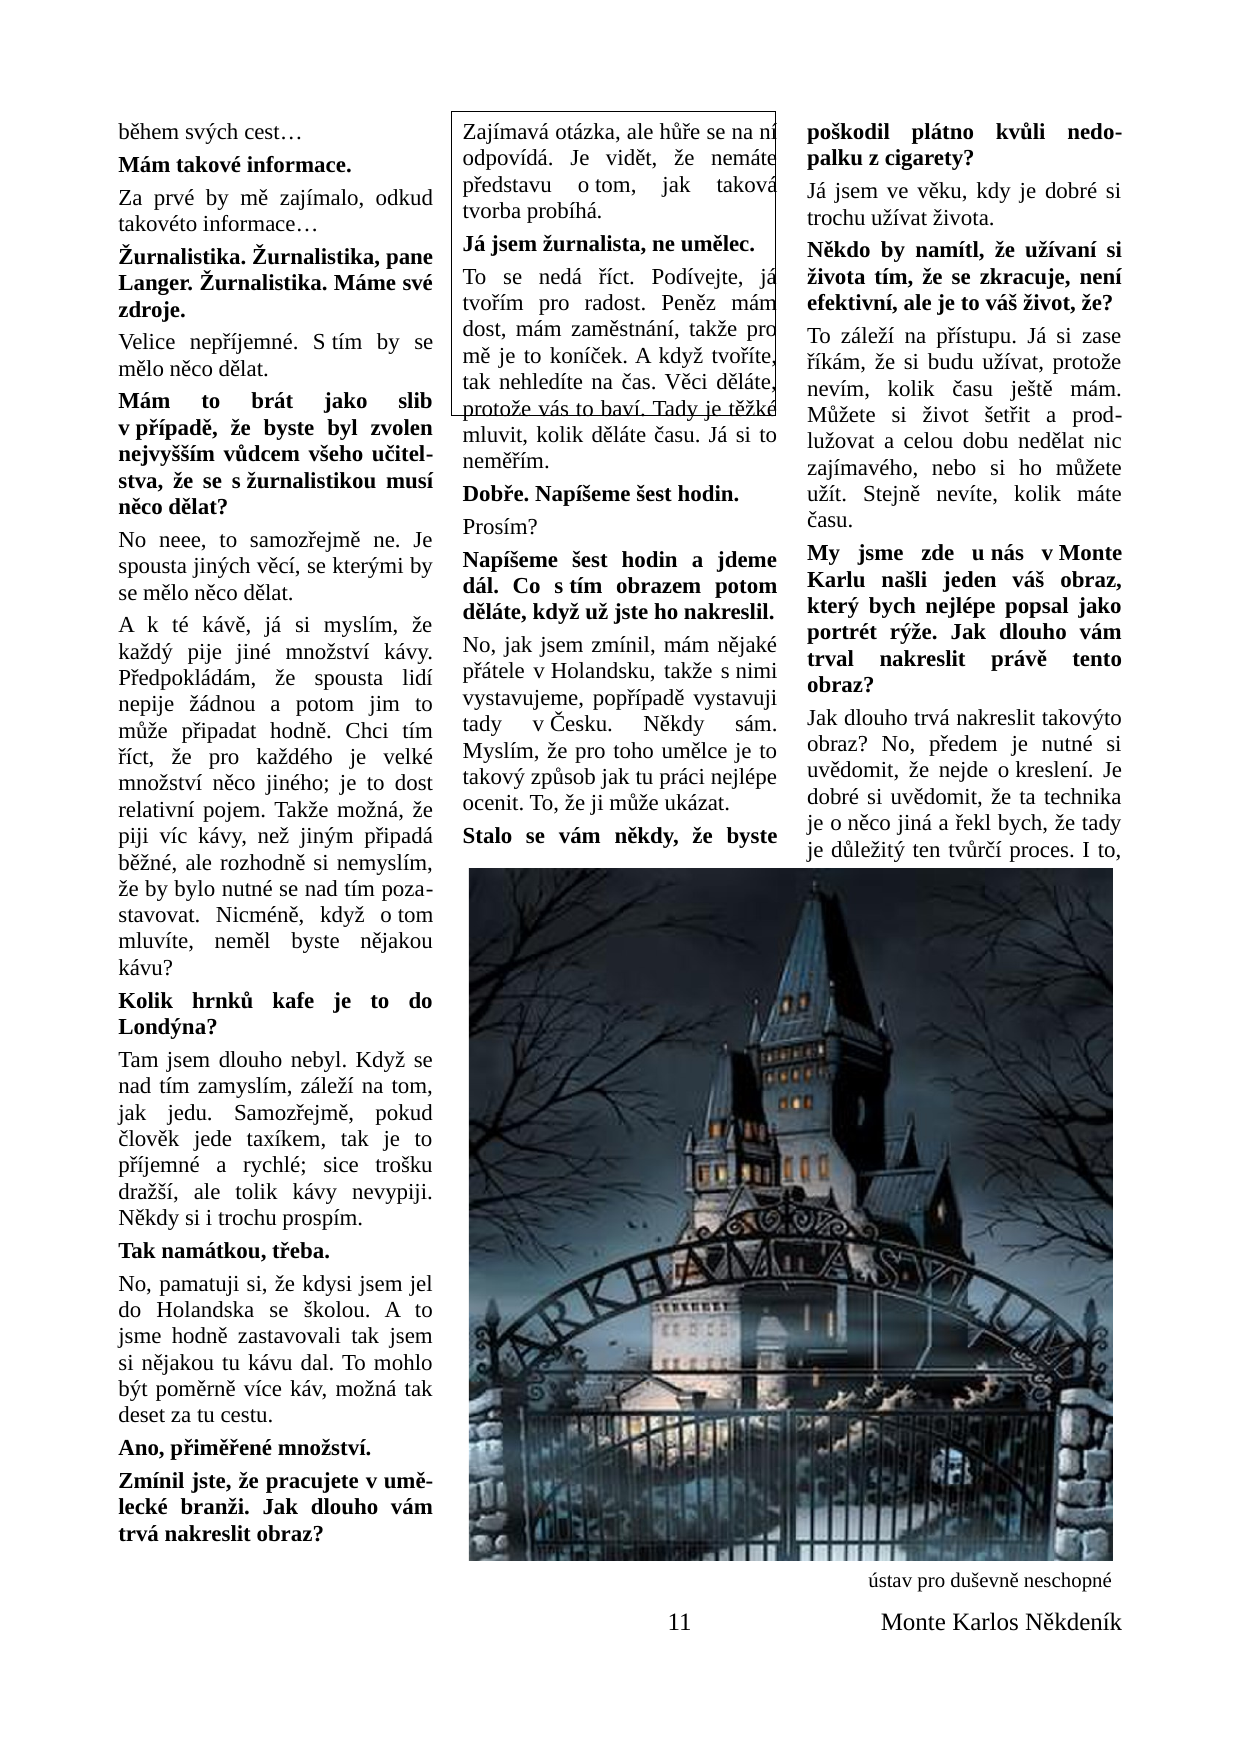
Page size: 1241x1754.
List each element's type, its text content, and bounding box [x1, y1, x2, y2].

text Zmínil jste, že pracujete v umě-lecké branži. Jak dlouho vám trvá nakreslit obraz? [118, 1467, 433, 1546]
text Já jsem ve věku, kdy je dobré si trochu užívat života. [807, 177, 1122, 230]
text Velice nepříjemné. S tím by se mělo něco dělat. [118, 328, 433, 381]
text Žurnalistika. Žurnalistika, pane Langer. Žurnalistika. Máme své zdroje. [118, 243, 433, 322]
text Ano, přiměřené množství. [118, 1434, 433, 1461]
text během svých cest… [118, 118, 433, 144]
text poškodil plátno kvůli nedo­palku z cigarety? [807, 118, 1122, 171]
text To se nedá říct. Podívejte, já tvořím pro radost. Peněz mám dost, mám zaměstnání, takže pro mě je to koníček. A když tvoříte, tak nehledíte na čas. Věci děláte, protože vás to baví. Tady je těžké mluvit, kolik děláte času. Já si to neměřím. [462, 263, 777, 474]
text Mám to brát jako slib v případě, že byste byl zvolen nejvyšším vůdcem všeho učitel­stva, že se s žurnalistikou musí něco dělat? [118, 388, 433, 519]
text No, jak jsem zmínil, mám nějaké přátele v Holandsku, takže s nimi vystavujeme, popřípadě vystavuji tady v Česku. Někdy sám. Myslím, že pro toho umělce je to takový způsob jak tu práci nejlépe ocenit. To, že ji může ukázat. [462, 631, 777, 816]
text To záleží na přístupu. Já si zase říkám, že si budu užívat, protože nevím, kolik času ještě mám. Můžete si život šetřit a prod­lužovat a celou dobu nedělat nic zajímavého, nebo si ho můžete užít. Stejně nevíte, kolik máte času. [807, 322, 1122, 533]
text Napíšeme šest hodin a jdeme dál. Co s tím obrazem potom děláte, když už jste ho nakreslil. [462, 546, 777, 625]
text Někdo by namítl, že užívaní si života tím, že se zkracuje, není efektivní, ale je to váš život, že? [807, 236, 1122, 316]
text No neee, to samozřejmě ne. Je spousta jiných věcí, se kterými by se mělo něco dělat. [118, 526, 433, 605]
text My jsme zde u nás v Monte Karlu našli jeden váš obraz, který bych nejlépe popsal jako portrét rýže. Jak dlouho vám trval nakreslit právě tento obraz? [807, 539, 1122, 697]
text No, pamatuji si, že kdysi jsem jel do Holandska se školou. A to jsme hodně zastavovali tak jsem si nějakou tu kávu dal. To mohlo být poměrně více káv, možná tak deset za tu cestu. [118, 1270, 433, 1428]
text Dobře. Napíšeme šest hodin. [462, 480, 777, 506]
text Tak namátkou, třeba. [118, 1237, 433, 1263]
text Kolik hrnků kafe je to do Londýna? [118, 987, 433, 1039]
text Mám takové informace. [118, 151, 433, 177]
text Stalo se vám někdy, že byste [462, 822, 777, 848]
text Prosím? [462, 513, 777, 539]
text Tam jsem dlouho nebyl. Když se nad tím zamyslím, záleží na tom, jak jedu. Samozřejmě, pokud člověk jede taxíkem, tak je to příjemné a rychlé; sice trošku dražší, ale tolik kávy nevypiji. Někdy si i trochu prospím. [118, 1046, 433, 1230]
picture [468, 868, 1113, 1561]
text Za prvé by mě zajímalo, odkud takovéto informace… [118, 184, 433, 236]
text Jak dlouho trvá nakreslit takovýto obraz? No, předem je nutné si uvědomit, že nejde o kreslení. Je dobré si uvědomit, že ta technika je o něco jiná a řekl bych, že tady je důležitý ten tvůrčí proces. I to, [807, 704, 1122, 862]
text A k té kávě, já si myslím, že každý pije jiné množství kávy. Předpokládám, že spousta lidí nepije žádnou a potom jim to může připadat hodně. Chci tím říct, že pro každého je velké množství něco jiného; je to dost relativní pojem. Takže možná, že piji víc kávy, než jiným připadá běžné, ale rozhodně si nemyslím, že by bylo nutné se nad tím poza­stavovat. Nicméně, když o tom mluvíte, neměl byste nějakou kávu? [118, 611, 433, 980]
